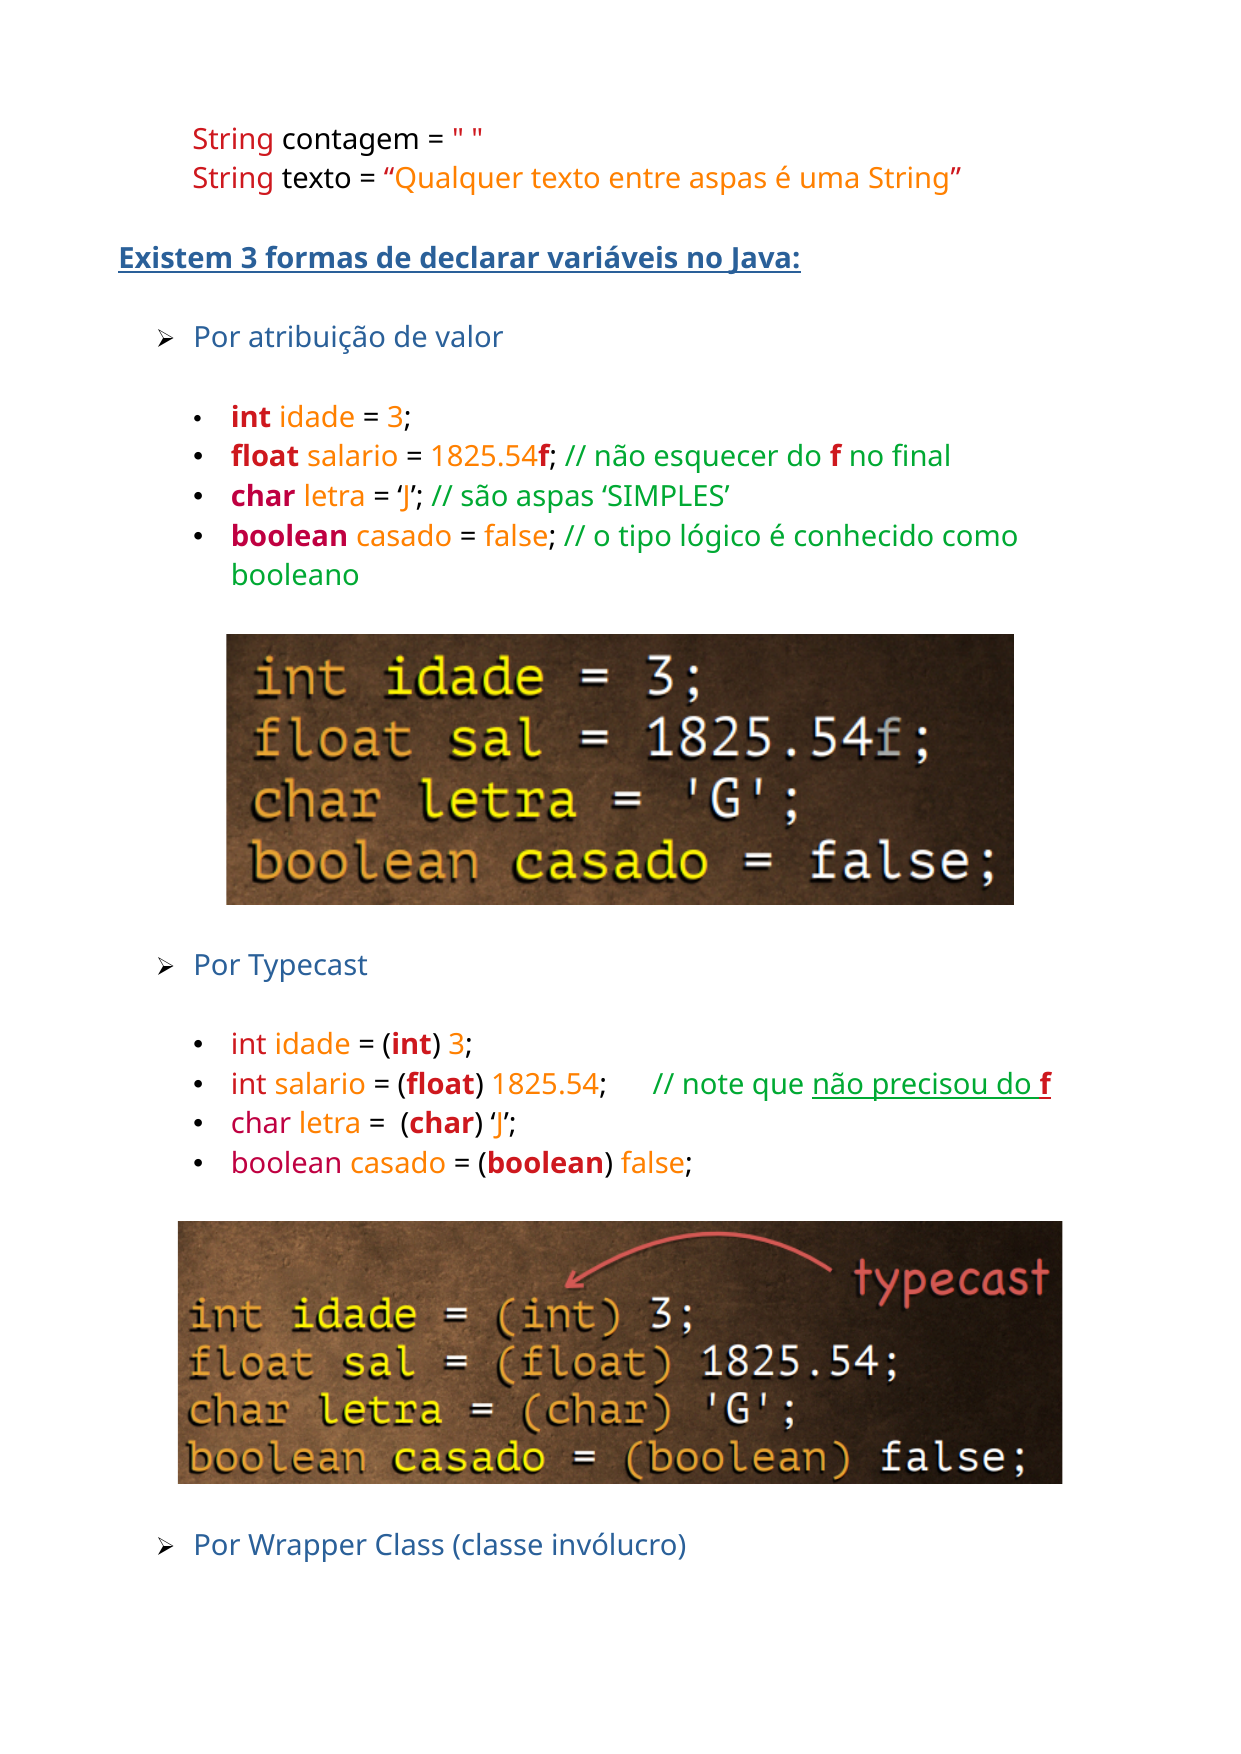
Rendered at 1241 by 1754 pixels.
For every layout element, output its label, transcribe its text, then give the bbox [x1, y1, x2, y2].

list boolean casado = (boolean) false; [193, 1142, 1122, 1182]
list char letra = (char) ‘J’; [193, 1103, 1122, 1142]
list boolean casado = false; // o tipo lógico é conhecido como booleano [193, 515, 1122, 594]
text Existem 3 formas de declarar variáveis no Java: [118, 237, 1122, 277]
list int idade = 3; [193, 396, 1122, 436]
list Por atribuição de valor [156, 317, 1122, 356]
list Por Typecast [156, 944, 1122, 984]
picture [226, 634, 1014, 905]
text String texto = “Qualquer texto entre aspas é uma String” [118, 158, 1122, 197]
picture [177, 1221, 1063, 1484]
list int idade = (int) 3; [193, 1023, 1122, 1063]
text String contagem = " " [118, 118, 1122, 158]
list int salario = (float) 1825.54; // note que não precisou do f [193, 1063, 1122, 1103]
list Por Wrapper Class (classe invólucro) [156, 1524, 1122, 1563]
list char letra = ‘J’; // são aspas ‘SIMPLES’ [193, 475, 1122, 515]
list float salario = 1825.54f; // não esquecer do f no final [193, 436, 1122, 475]
